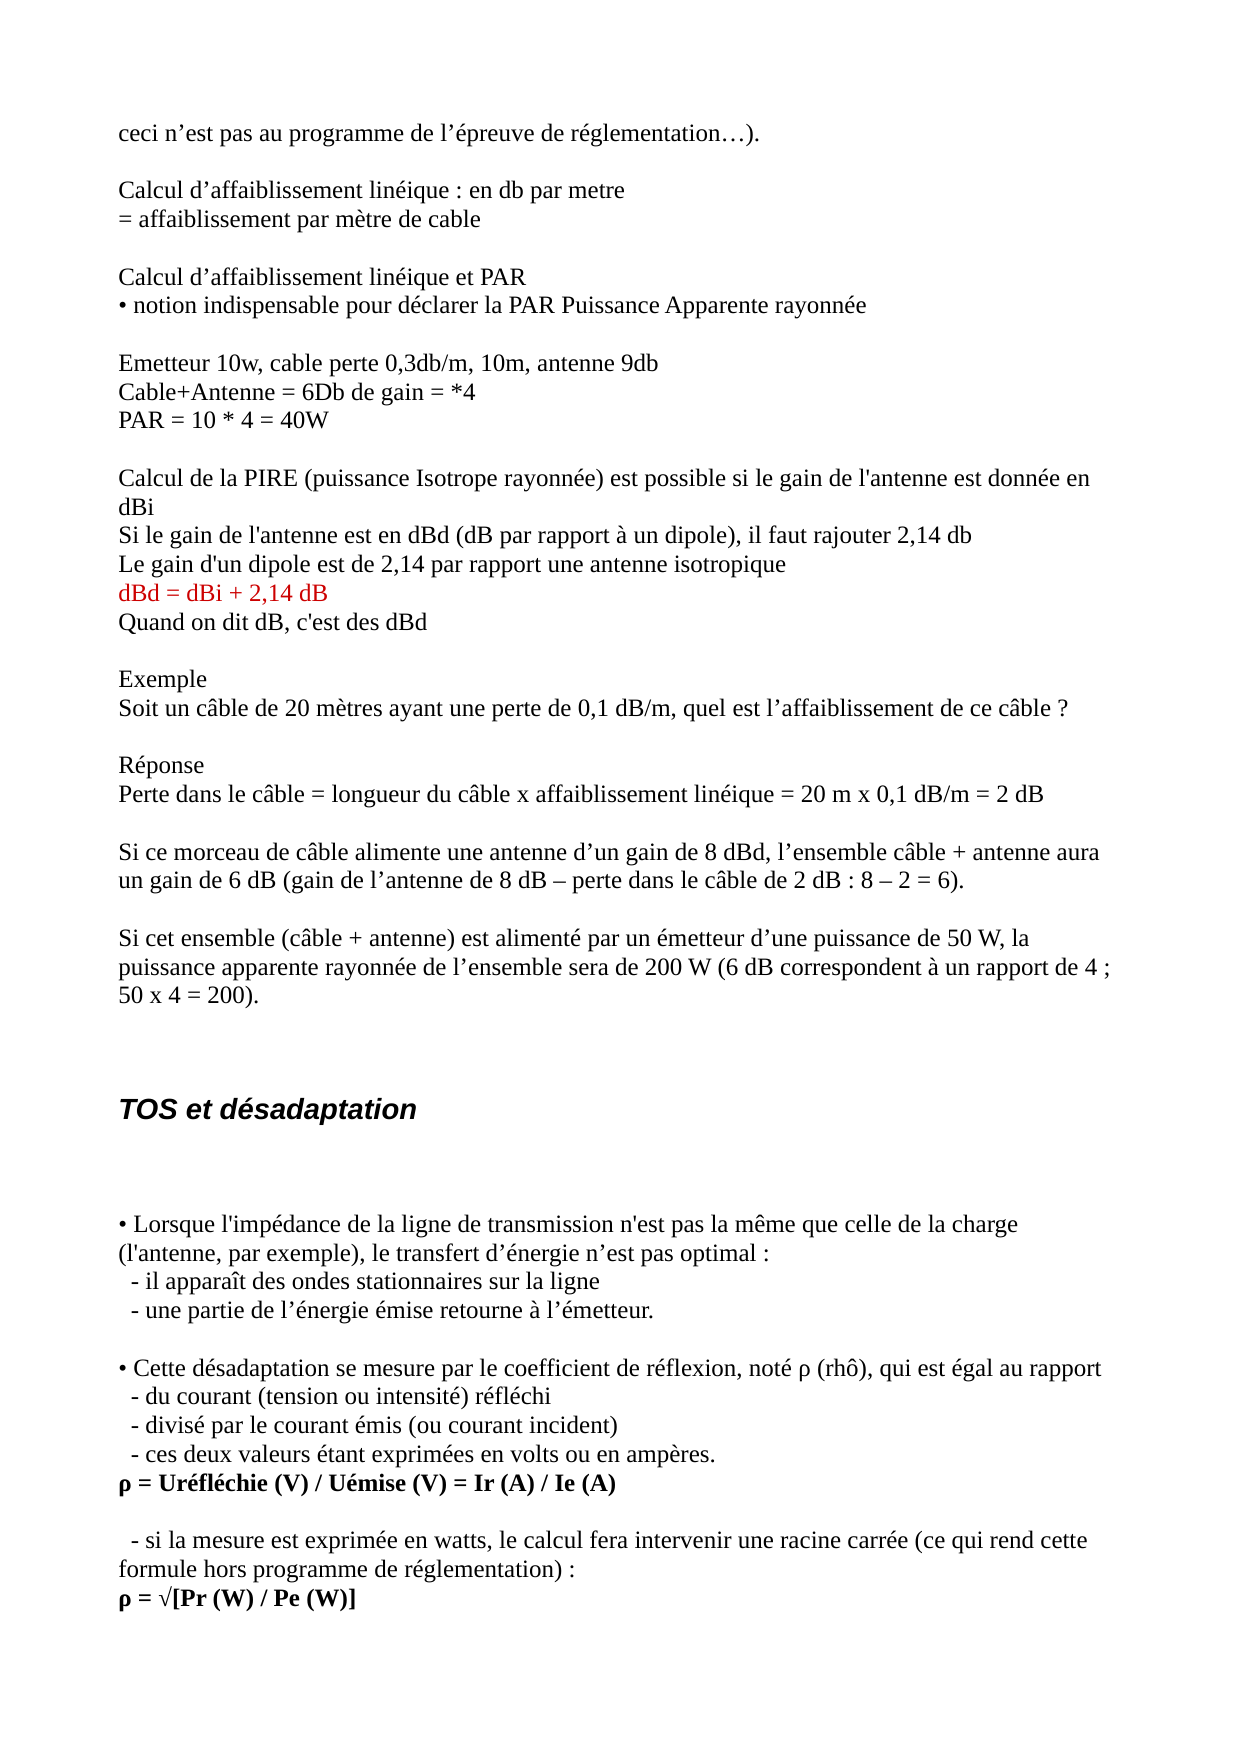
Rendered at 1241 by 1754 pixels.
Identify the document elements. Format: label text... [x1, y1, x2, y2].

text - si la mesure est exprimée en watts, le calcul fera intervenir une racine carrée (ce qui rend cette formule hors programme de réglementation) : [118, 1525, 1122, 1583]
text - une partie de l’énergie émise retourne à l’émetteur. [118, 1295, 1122, 1324]
text Perte dans le câble = longueur du câble x affaiblissement linéique = 20 m x 0,1 dB/m = 2 dB [118, 779, 1122, 808]
text Le gain d'un dipole est de 2,14 par rapport une antenne isotropique [118, 549, 1122, 578]
text PAR = 10 * 4 = 40W [118, 406, 1122, 434]
text Réponse [118, 751, 1122, 779]
text • Cette désadaptation se mesure par le coefficient de réflexion, noté ρ (rhô), qui est égal au rapport [118, 1353, 1122, 1381]
text Quand on dit dB, c'est des dBd [118, 607, 1122, 636]
text Calcul d’affaiblissement linéique et PAR [118, 262, 1122, 291]
text - du courant (tension ou intensité) réfléchi [118, 1381, 1122, 1410]
text Exemple [118, 664, 1122, 693]
text dBd = dBi + 2,14 dB [118, 578, 1122, 607]
text - il apparaît des ondes stationnaires sur la ligne [118, 1266, 1122, 1295]
text Si le gain de l'antenne est en dBd (dB par rapport à un dipole), il faut rajouter 2,14 db [118, 521, 1122, 549]
text ceci n’est pas au programme de l’épreuve de réglementation…). [118, 118, 1122, 147]
text Calcul d’affaiblissement linéique : en db par metre [118, 176, 1122, 204]
text = affaiblissement par mètre de cable [118, 204, 1122, 233]
text Cable+Antenne = 6Db de gain = *4 [118, 377, 1122, 406]
text ρ = √[Pr (W) / Pe (W)] [118, 1583, 1122, 1611]
text Calcul de la PIRE (puissance Isotrope rayonnée) est possible si le gain de l'antenne est donnée en dBi [118, 463, 1122, 521]
text Emetteur 10w, cable perte 0,3db/m, 10m, antenne 9db [118, 348, 1122, 377]
text - ces deux valeurs étant exprimées en volts ou en ampères. [118, 1439, 1122, 1468]
text • Lorsque l'impédance de la ligne de transmission n'est pas la même que celle de la charge (l'antenne, par exemple), le transfert d’énergie n’est pas optimal : [118, 1209, 1122, 1266]
text - divisé par le courant émis (ou courant incident) [118, 1410, 1122, 1439]
text Soit un câble de 20 mètres ayant une perte de 0,1 dB/m, quel est l’affaiblissement de ce câble ? [118, 693, 1122, 722]
subtitle TOS et désadaptation [118, 1092, 1122, 1125]
text Si cet ensemble (câble + antenne) est alimenté par un émetteur d’une puissance de 50 W, la puissance apparente rayonnée de l’ensemble sera de 200 W (6 dB correspondent à un rapport de 4 ; 50 x 4 = 200). [118, 923, 1122, 1009]
text Si ce morceau de câble alimente une antenne d’un gain de 8 dBd, l’ensemble câble + antenne aura un gain de 6 dB (gain de l’antenne de 8 dB – perte dans le câble de 2 dB : 8 – 2 = 6). [118, 837, 1122, 894]
text • notion indispensable pour déclarer la PAR Puissance Apparente rayonnée [118, 291, 1122, 319]
text ρ = Uréfléchie (V) / Uémise (V) = Ir (A) / Ie (A) [118, 1468, 1122, 1496]
